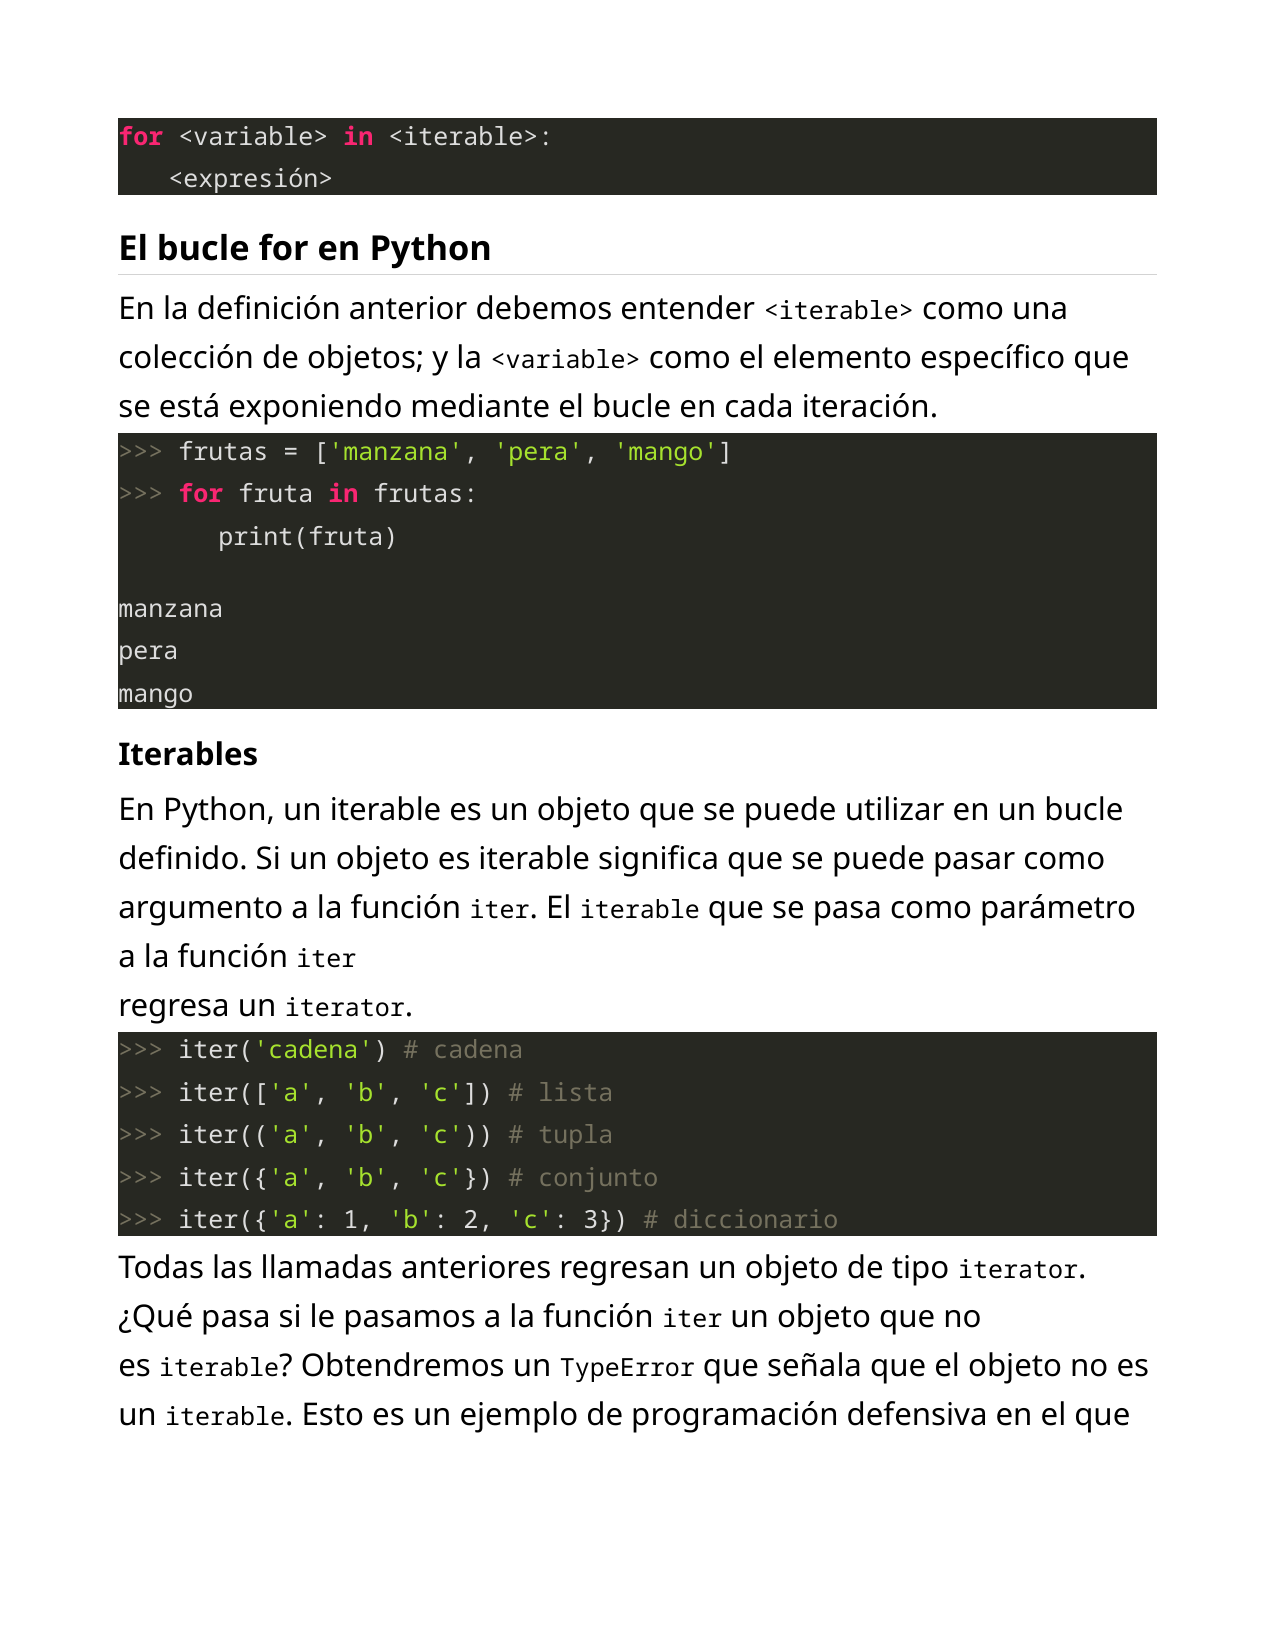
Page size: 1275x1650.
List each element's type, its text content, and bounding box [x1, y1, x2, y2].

text En Python, un iterable es un objeto que se puede utilizar en un bucle definido. Si un objeto es iterable significa que se puede pasar como argumento a la función iter. El iterable que se pasa como parámetro a la función iter regresa un iterator. [118, 787, 1157, 1026]
text manzana [118, 590, 1157, 624]
text >>> iter({'a', 'b', 'c'}) # conjunto [118, 1160, 1157, 1194]
text <expresión> [118, 161, 1157, 195]
text ¿Qué pasa si le pasamos a la función iter un objeto que no es iterable? Obtendremos un TypeError que señala que el objeto no es un iterable. Esto es un ejemplo de programación defensiva en el que [118, 1294, 1157, 1434]
subtitle Iterables [118, 732, 1157, 775]
text pera [118, 633, 1157, 667]
text mango [118, 675, 1157, 709]
text >>> frutas = ['manzana', 'pera', 'mango'] [118, 433, 1157, 467]
text >>> iter(['a', 'b', 'c']) # lista [118, 1075, 1157, 1109]
text En la definición anterior debemos entender <iterable> como una colección de objetos; y la <variable> como el elemento específico que se está exponiendo mediante el bucle en cada iteración. [118, 286, 1157, 427]
text Todas las llamadas anteriores regresan un objeto de tipo iterator. [118, 1245, 1157, 1287]
text >>> for fruta in frutas: [118, 476, 1157, 510]
text >>> iter('cadena') # cadena [118, 1032, 1157, 1066]
subtitle El bucle for en Python [118, 224, 1157, 274]
text for <variable> in <iterable>: [118, 118, 1157, 152]
text >>> iter(('a', 'b', 'c')) # tupla [118, 1117, 1157, 1151]
text print(fruta) [118, 518, 1157, 552]
text >>> iter({'a': 1, 'b': 2, 'c': 3}) # diccionario [118, 1202, 1157, 1236]
